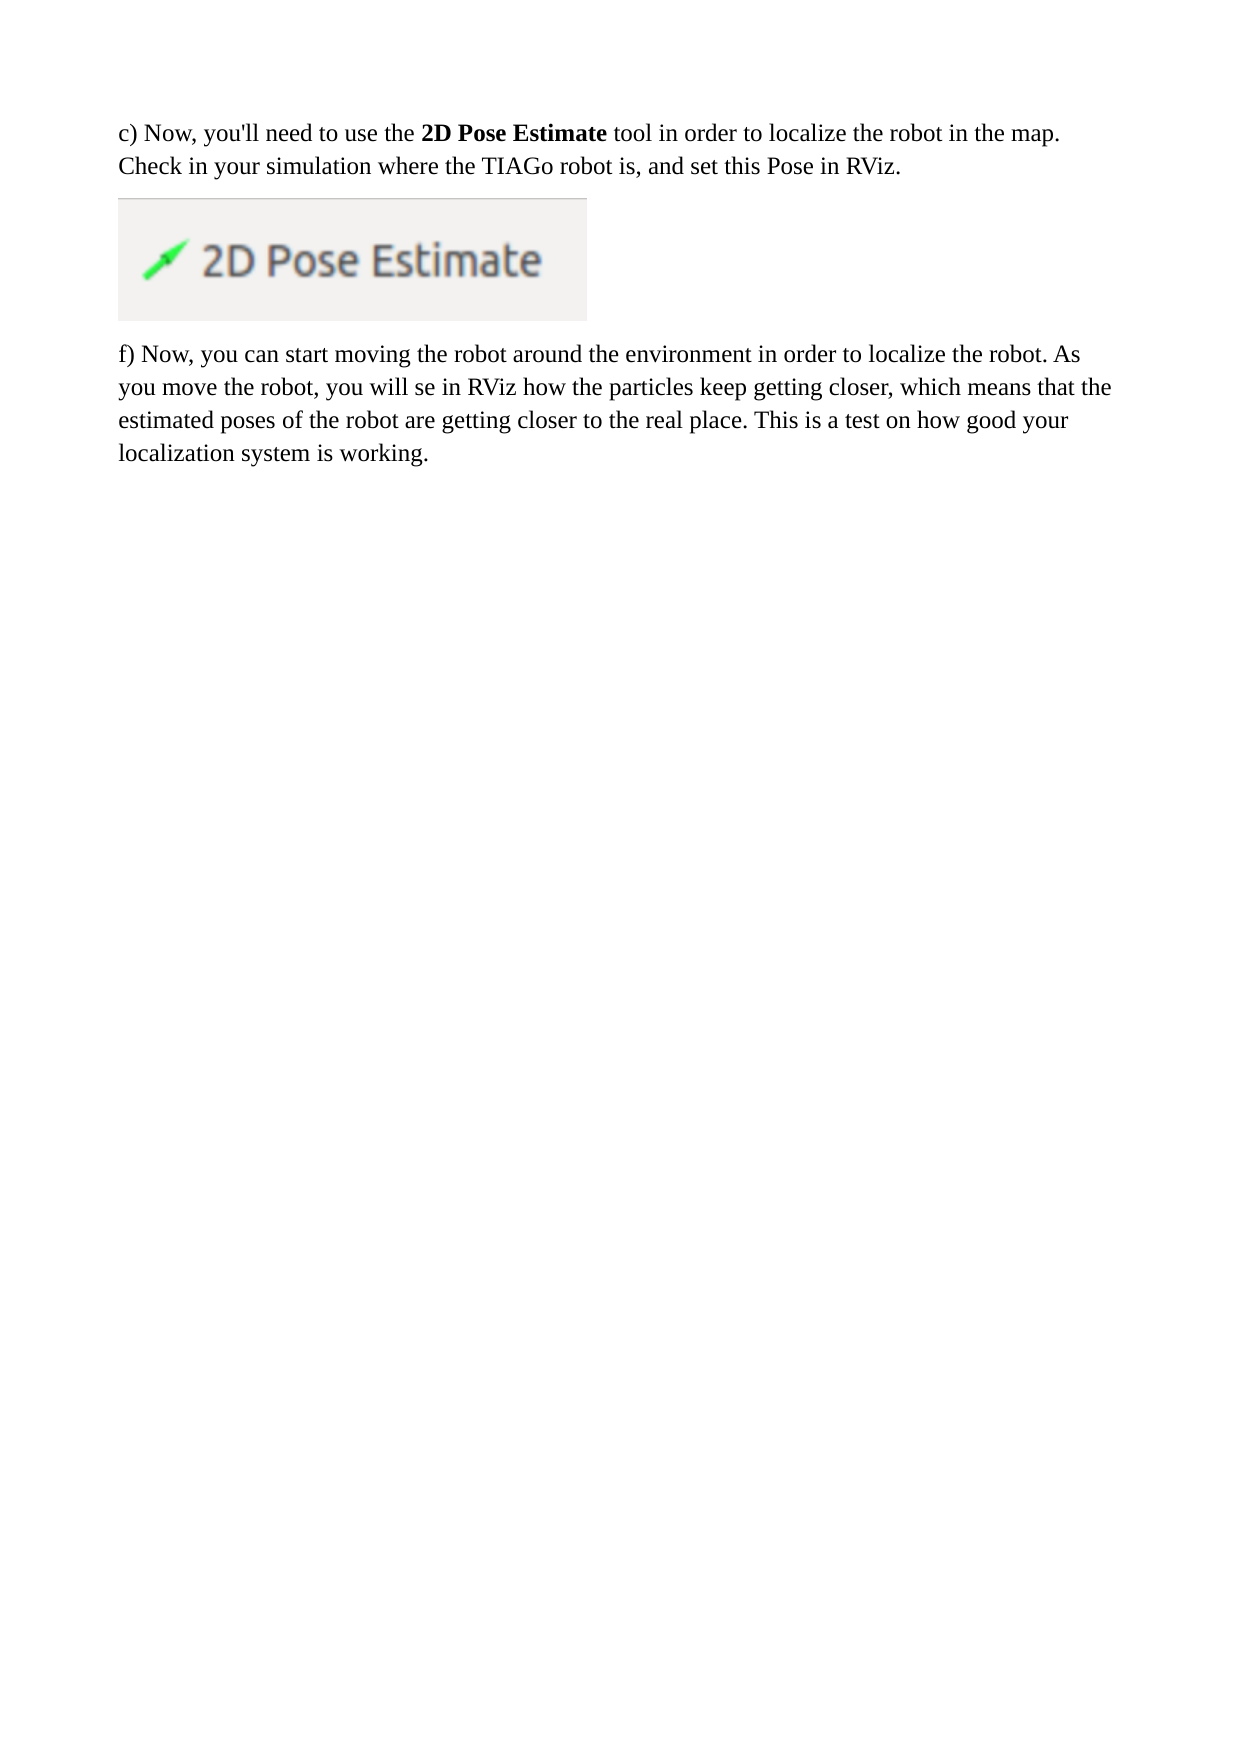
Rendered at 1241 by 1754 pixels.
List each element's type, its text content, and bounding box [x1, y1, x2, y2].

text c) Now, you'll need to use the 2D Pose Estimate tool in order to localize the robot in the map. Check in your simulation where the TIAGo robot is, and set this Pose in RViz. [118, 118, 1122, 180]
text f) Now, you can start moving the robot around the environment in order to localize the robot. As you move the robot, you will se in RViz how the particles keep getting closer, which means that the estimated poses of the robot are getting closer to the real place. This is a test on how good your localization system is working. [118, 339, 1122, 467]
picture [118, 198, 587, 321]
